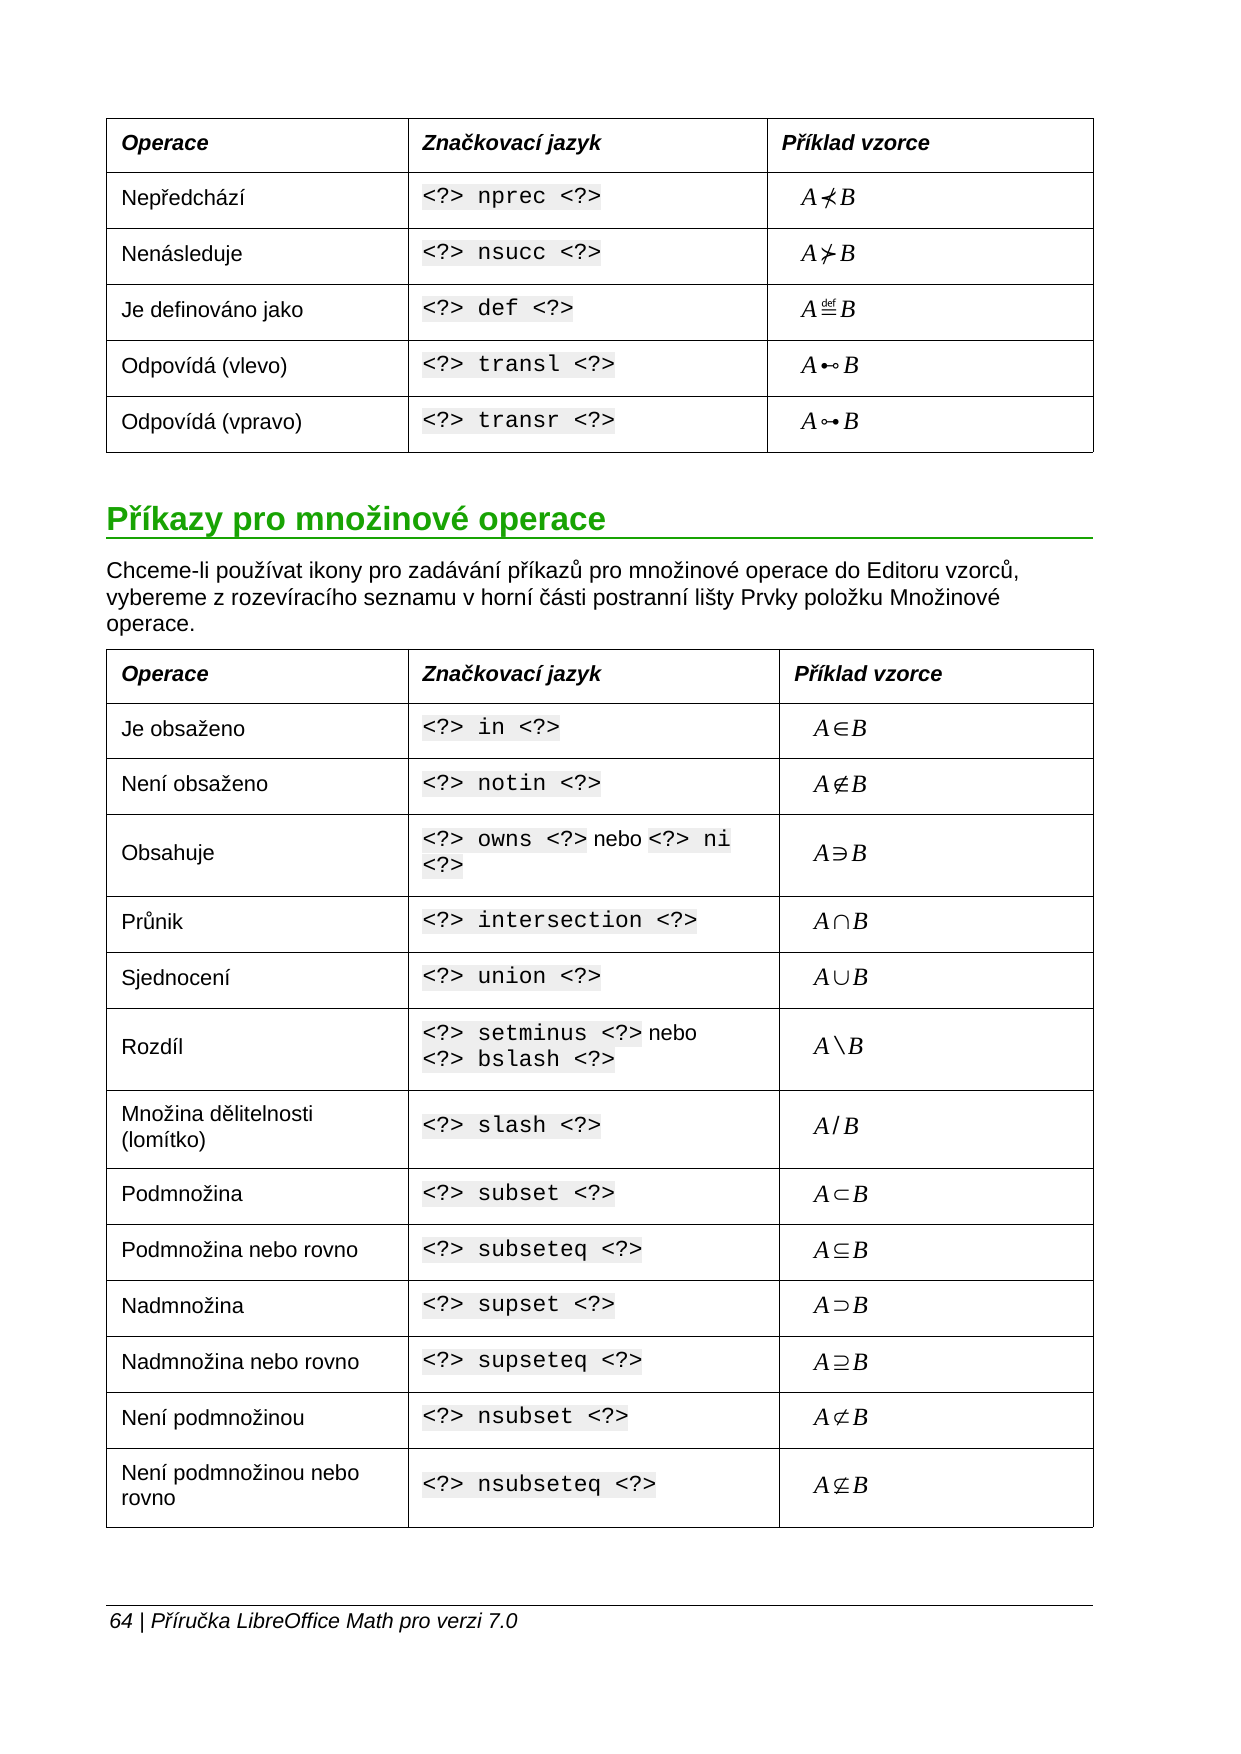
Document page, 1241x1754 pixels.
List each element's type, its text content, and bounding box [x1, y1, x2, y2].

table_cell [780, 1281, 1093, 1336]
table_cell Je definováno jako [107, 285, 408, 339]
table_header Operace [107, 650, 408, 702]
table_cell [768, 285, 1093, 339]
table_cell [780, 1169, 1093, 1224]
table_cell [780, 759, 1093, 814]
table_cell [780, 1225, 1093, 1280]
table_cell Obsahuje [107, 815, 408, 896]
table_cell <?> nprec <?> [409, 173, 767, 228]
table_cell Není obsaženo [107, 759, 408, 814]
table_cell <?> nsubseteq <?> [409, 1449, 779, 1527]
table_cell <?> transl <?> [409, 341, 767, 396]
table_cell Nenásleduje [107, 229, 408, 283]
table_header Příklad vzorce [780, 650, 1093, 702]
table_cell [780, 1337, 1093, 1392]
table_header Značkovací jazyk [409, 650, 779, 702]
table_cell Není podmnožinou [107, 1393, 408, 1448]
table_cell <?> owns <?> nebo <?> ni <?> [409, 815, 779, 896]
table_cell Je obsaženo [107, 704, 408, 758]
table_header Příklad vzorce [768, 119, 1093, 172]
table_cell Podmnožina nebo rovno [107, 1225, 408, 1280]
table_cell [780, 897, 1093, 952]
table_cell <?> subset <?> [409, 1169, 779, 1224]
table_cell Sjednocení [107, 953, 408, 1008]
table_cell <?> nsubset <?> [409, 1393, 779, 1448]
table_cell [768, 341, 1093, 396]
table_cell Odpovídá (vlevo) [107, 341, 408, 396]
table_cell Rozdíl [107, 1009, 408, 1089]
table_cell Množina dělitelnosti (lomítko) [107, 1091, 408, 1168]
table_cell <?> intersection <?> [409, 897, 779, 952]
table_cell <?> subseteq <?> [409, 1225, 779, 1280]
table_cell <?> setminus <?> nebo <?> bslash <?> [409, 1009, 779, 1089]
table_cell <?> nsucc <?> [409, 229, 767, 283]
table_cell [780, 1091, 1093, 1168]
table_cell <?> notin <?> [409, 759, 779, 814]
table_cell <?> in <?> [409, 704, 779, 758]
table_cell [768, 229, 1093, 283]
table_header Značkovací jazyk [409, 119, 767, 172]
table_cell Nadmnožina nebo rovno [107, 1337, 408, 1392]
table_cell <?> def <?> [409, 285, 767, 339]
table_cell Nepředchází [107, 173, 408, 228]
table_cell [768, 397, 1093, 452]
table_cell Nadmnožina [107, 1281, 408, 1336]
table_cell <?> union <?> [409, 953, 779, 1008]
table_cell <?> transr <?> [409, 397, 767, 452]
subtitle Příkazy pro množinové operace [106, 499, 1093, 537]
table_cell Podmnožina [107, 1169, 408, 1224]
table_cell [780, 1449, 1093, 1527]
table_cell <?> slash <?> [409, 1091, 779, 1168]
table_cell [780, 1393, 1093, 1448]
table_cell [768, 173, 1093, 228]
table_cell [780, 704, 1093, 758]
table_cell [780, 953, 1093, 1008]
table_cell <?> supseteq <?> [409, 1337, 779, 1392]
table_header Operace [107, 119, 408, 172]
text Chceme-li používat ikony pro zadávání příkazů pro množinové operace do Editoru vzorců, vybereme z rozevíracího seznamu v horní části postranní lišty Prvky položku Množinové operace. [106, 557, 1093, 636]
table_cell Průnik [107, 897, 408, 952]
table_cell Odpovídá (vpravo) [107, 397, 408, 452]
table_cell Není podmnožinou nebo rovno [107, 1449, 408, 1527]
table_cell [780, 815, 1093, 896]
table_cell <?> supset <?> [409, 1281, 779, 1336]
table_cell [780, 1009, 1093, 1089]
